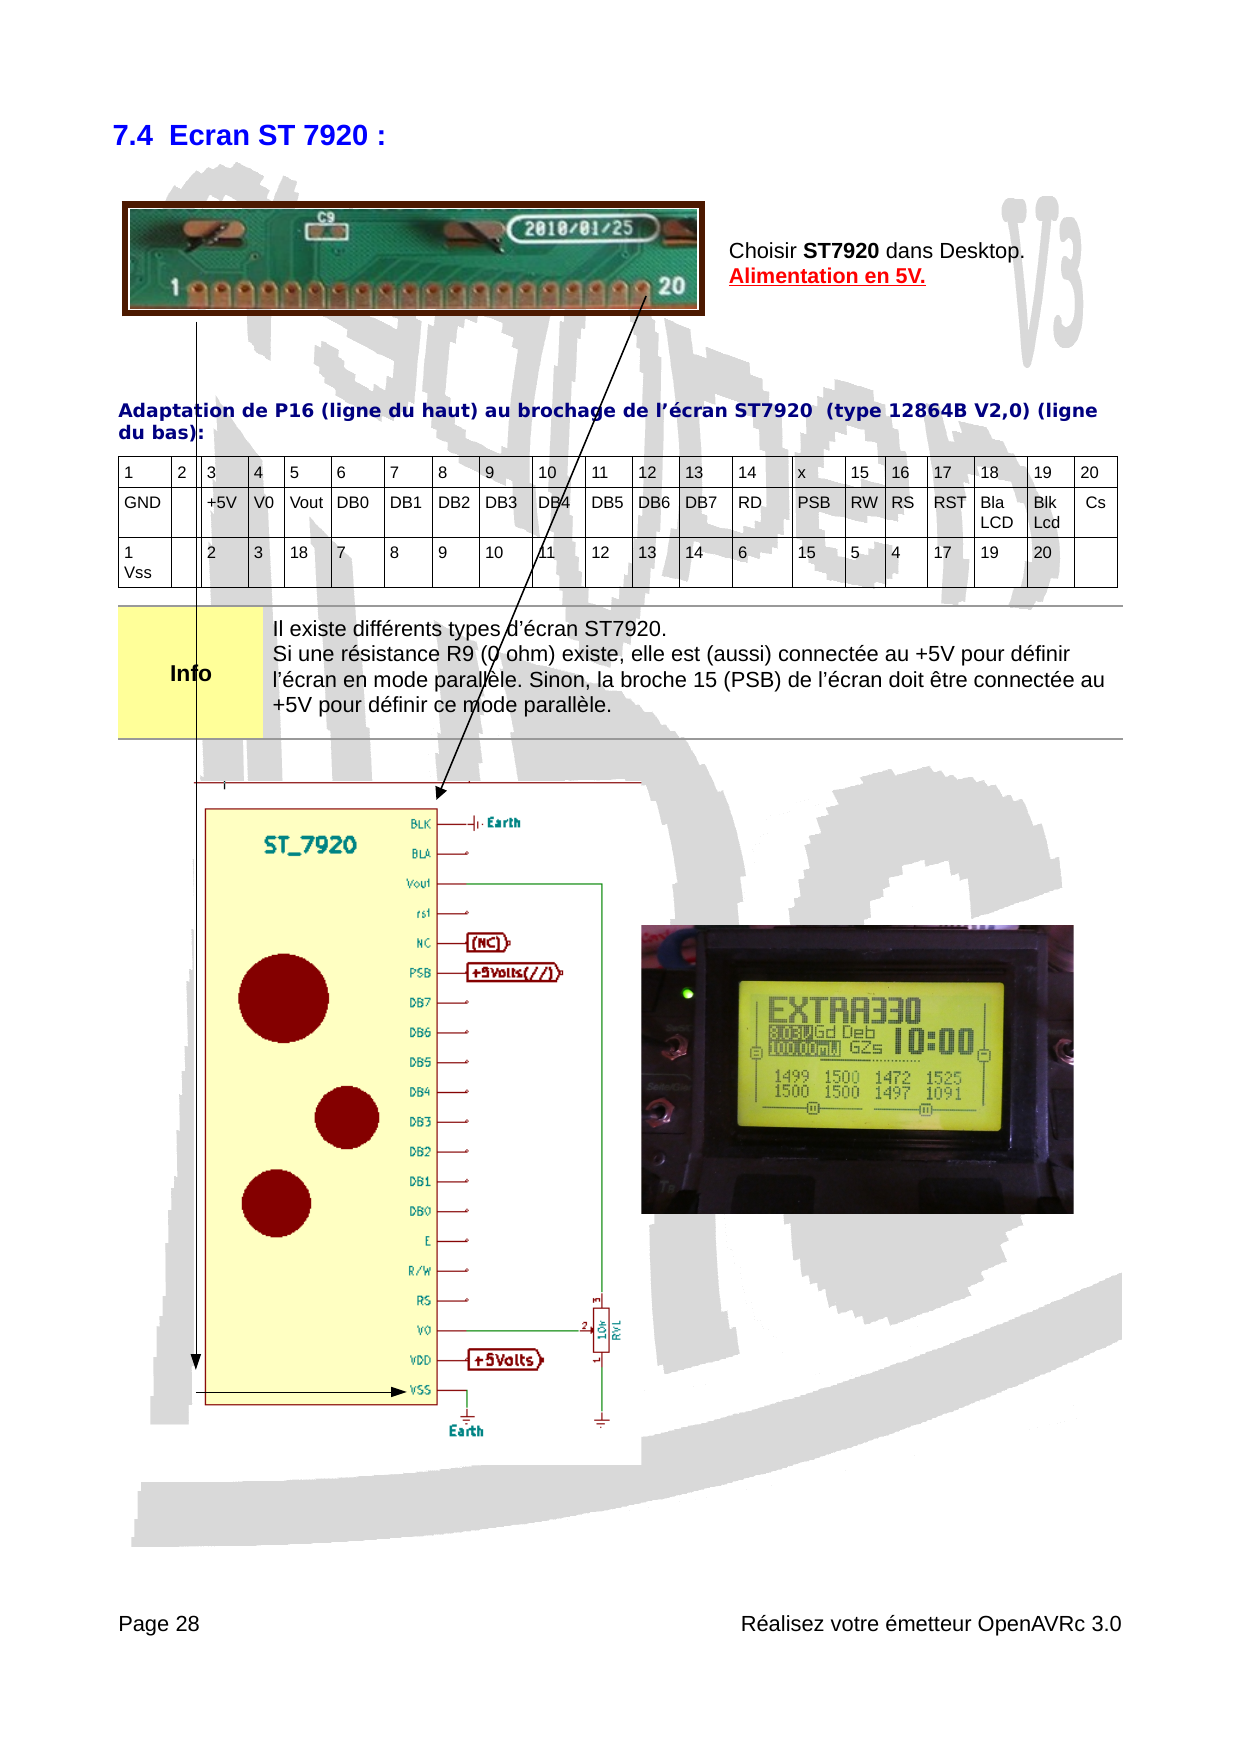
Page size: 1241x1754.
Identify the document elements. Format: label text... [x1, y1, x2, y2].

table_cell 6 [733, 538, 792, 587]
table_header 9 [480, 457, 532, 487]
table_cell 9 [433, 538, 479, 587]
table_header 15 [846, 457, 885, 487]
table_cell 17 [928, 538, 974, 587]
table_cell PSB [793, 488, 845, 537]
picture [193, 781, 1074, 1465]
table_cell DB6 [633, 488, 679, 537]
table_header 18 [975, 457, 1027, 487]
table_cell [172, 538, 196, 587]
table_cell DB1 [385, 488, 432, 537]
table_cell 10 [480, 538, 532, 587]
table_header 7 [385, 457, 432, 487]
table_header 20 [1075, 457, 1117, 487]
table_cell 20 [1028, 538, 1074, 587]
text Adaptation de P16 (ligne du haut) au brochage de l’écran ST7920 (type 12864B V2,0) (ligne du bas): [586, 400, 1122, 444]
table_cell RD [733, 488, 792, 537]
table_header Info [118, 607, 196, 738]
table_cell Bla LCD [975, 488, 1027, 537]
table_cell DB5 [586, 488, 632, 537]
table_cell 2 [202, 538, 248, 587]
picture [130, 209, 697, 308]
table_cell 1 Vss [119, 538, 171, 587]
table_header 19 [1028, 457, 1074, 487]
table_header x [793, 457, 845, 487]
table_cell 15 [793, 538, 845, 587]
text Choisir ST7920 dans Desktop. [705, 238, 1122, 264]
table_header 13 [680, 457, 732, 487]
table_cell 5 [846, 538, 885, 587]
table_cell DB0 [332, 488, 384, 537]
table_header 11 [586, 457, 632, 487]
table_header [568, 457, 585, 487]
table_cell DB4 [548, 488, 585, 537]
table_header 14 [733, 457, 792, 487]
table_cell DB2 [433, 488, 479, 537]
table_cell [197, 488, 201, 537]
table_header 16 [886, 457, 927, 487]
table_header 10 [533, 457, 577, 487]
table_header 4 [249, 457, 284, 487]
text Adaptation de P16 (ligne du haut) au brochage de l’écran ST7920 (type 12864B V2,0) (ligne du bas): [118, 400, 196, 444]
table_cell DB7 [680, 488, 732, 537]
table_cell 4 [886, 538, 927, 587]
table_cell Vout [285, 488, 331, 537]
table_cell 19 [975, 538, 1027, 587]
table_cell 8 [385, 538, 432, 587]
table_cell RS [886, 488, 927, 537]
table_cell 3 [249, 538, 284, 587]
table_header Il existe différents types d’écran ST7920. Si une résistance R9 (0 ohm) existe, elle est (aussi) connectée au +5V pour définir l’écran en mode parallèle. Sinon, la broche 15 (PSB) de l’écran doit être connectée au +5V pour définir ce mode parallèle. [264, 607, 515, 738]
table_header Info [197, 607, 263, 738]
table_header 3 [202, 457, 248, 487]
table_header 2 [172, 457, 196, 487]
text Adaptation de P16 (ligne du haut) au brochage de l’écran ST7920 (type 12864B V2,0) (ligne du bas): [197, 400, 601, 444]
table_header 6 [332, 457, 384, 487]
table_header 1 [119, 457, 171, 487]
table_cell RW [846, 488, 885, 537]
table_cell 12 [586, 538, 632, 587]
table_cell V0 [249, 488, 284, 537]
table_header 5 [285, 457, 331, 487]
table_cell 18 [285, 538, 331, 587]
table_cell GND [119, 488, 171, 537]
text Alimentation en 5V. [705, 264, 1122, 288]
table_cell 13 [633, 538, 679, 587]
table_header [197, 457, 201, 487]
table_cell [197, 538, 201, 587]
table_cell [172, 488, 196, 537]
table_cell 7 [332, 538, 384, 587]
table_cell Blk Lcd [1028, 488, 1074, 537]
table_cell 14 [680, 538, 732, 587]
table_header 12 [633, 457, 679, 487]
table_cell [1075, 538, 1117, 587]
table_header 17 [928, 457, 974, 487]
table_cell 11 [533, 538, 585, 587]
subtitle 7.4 Ecran ST 7920 : [112, 118, 1122, 152]
table_cell DB3 [480, 488, 532, 537]
table_cell DB4 [533, 488, 564, 537]
table_header Il existe différents types d’écran ST7920. Si une résistance R9 (0 ohm) existe, elle est (aussi) connectée au +5V pour définir l’écran en mode parallèle. Sinon, la broche 15 (PSB) de l’écran doit être connectée au +5V pour définir ce mode parallèle. [464, 607, 1122, 738]
table_cell Cs [1075, 488, 1117, 537]
table_cell RST [928, 488, 974, 537]
table_header 8 [433, 457, 479, 487]
table_cell +5V [202, 488, 248, 537]
